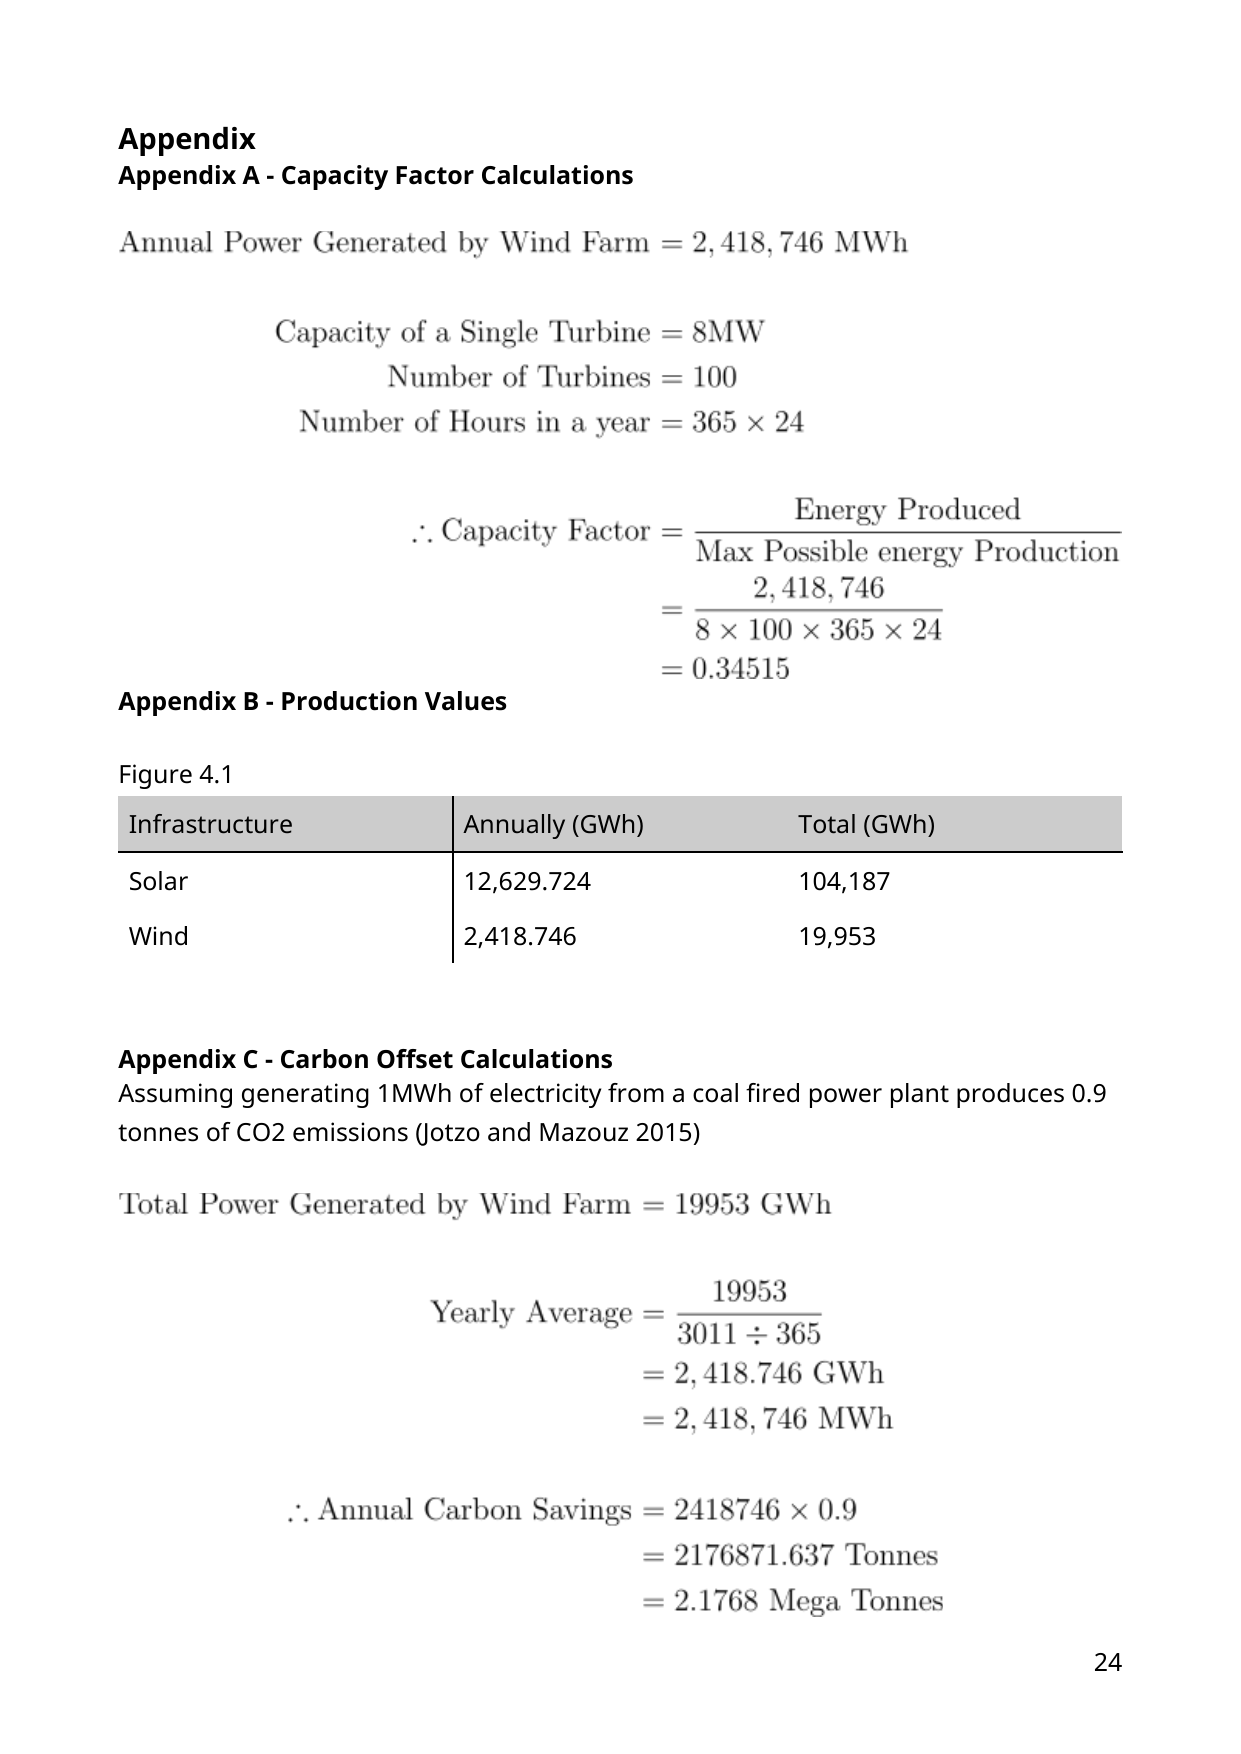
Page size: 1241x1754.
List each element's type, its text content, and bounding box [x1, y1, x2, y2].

table_cell Solar [118, 853, 452, 908]
subtitle Appendix B - Production Values [118, 684, 1122, 718]
text Figure 4.1 [118, 757, 1122, 791]
picture [118, 1193, 943, 1617]
table_cell 12,629.724 [454, 853, 788, 908]
table_cell 104,187 [788, 853, 1122, 908]
subtitle Appendix C - Carbon Offset Calculations [118, 1041, 1122, 1076]
table_cell 2,418.746 [454, 908, 788, 963]
table_cell Wind [118, 908, 452, 963]
subtitle Appendix [118, 118, 1122, 158]
subtitle Appendix A - Capacity Factor Calculations [118, 158, 1122, 192]
table_header Infrastructure [118, 796, 452, 851]
table_header Annually (GWh) [454, 796, 788, 851]
table_header Total (GWh) [788, 796, 1122, 851]
picture [118, 231, 1122, 679]
table_cell 19,953 [788, 908, 1122, 963]
text Assuming generating 1MWh of electricity from a coal fired power plant produces 0.9 tonnes of CO2 emissions (Jotzo and Mazouz 2015) [118, 1076, 1122, 1149]
